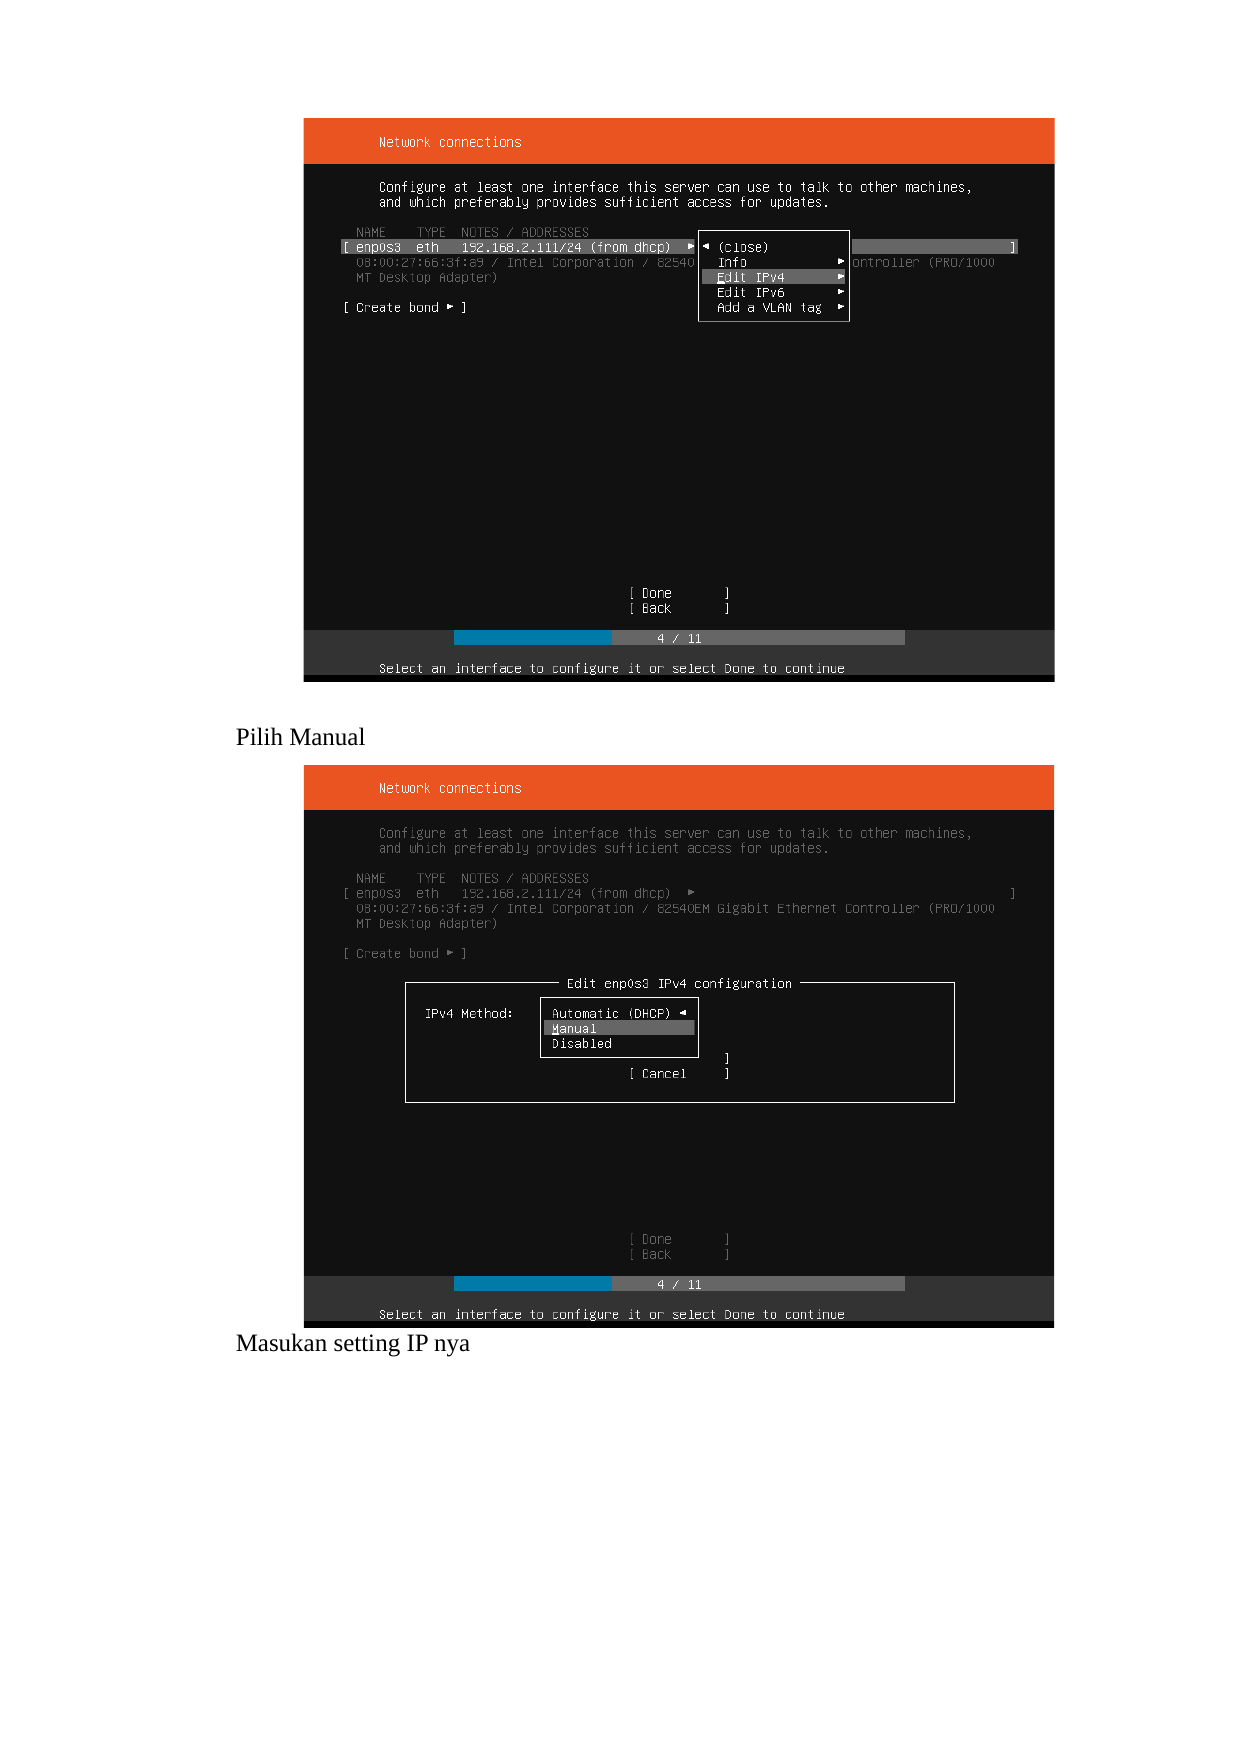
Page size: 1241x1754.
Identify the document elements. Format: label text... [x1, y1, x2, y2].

text Masukan setting IP nya [236, 808, 1122, 1357]
picture [303, 118, 1055, 682]
text Pilih Manual [236, 722, 1122, 751]
picture [303, 765, 1055, 1328]
